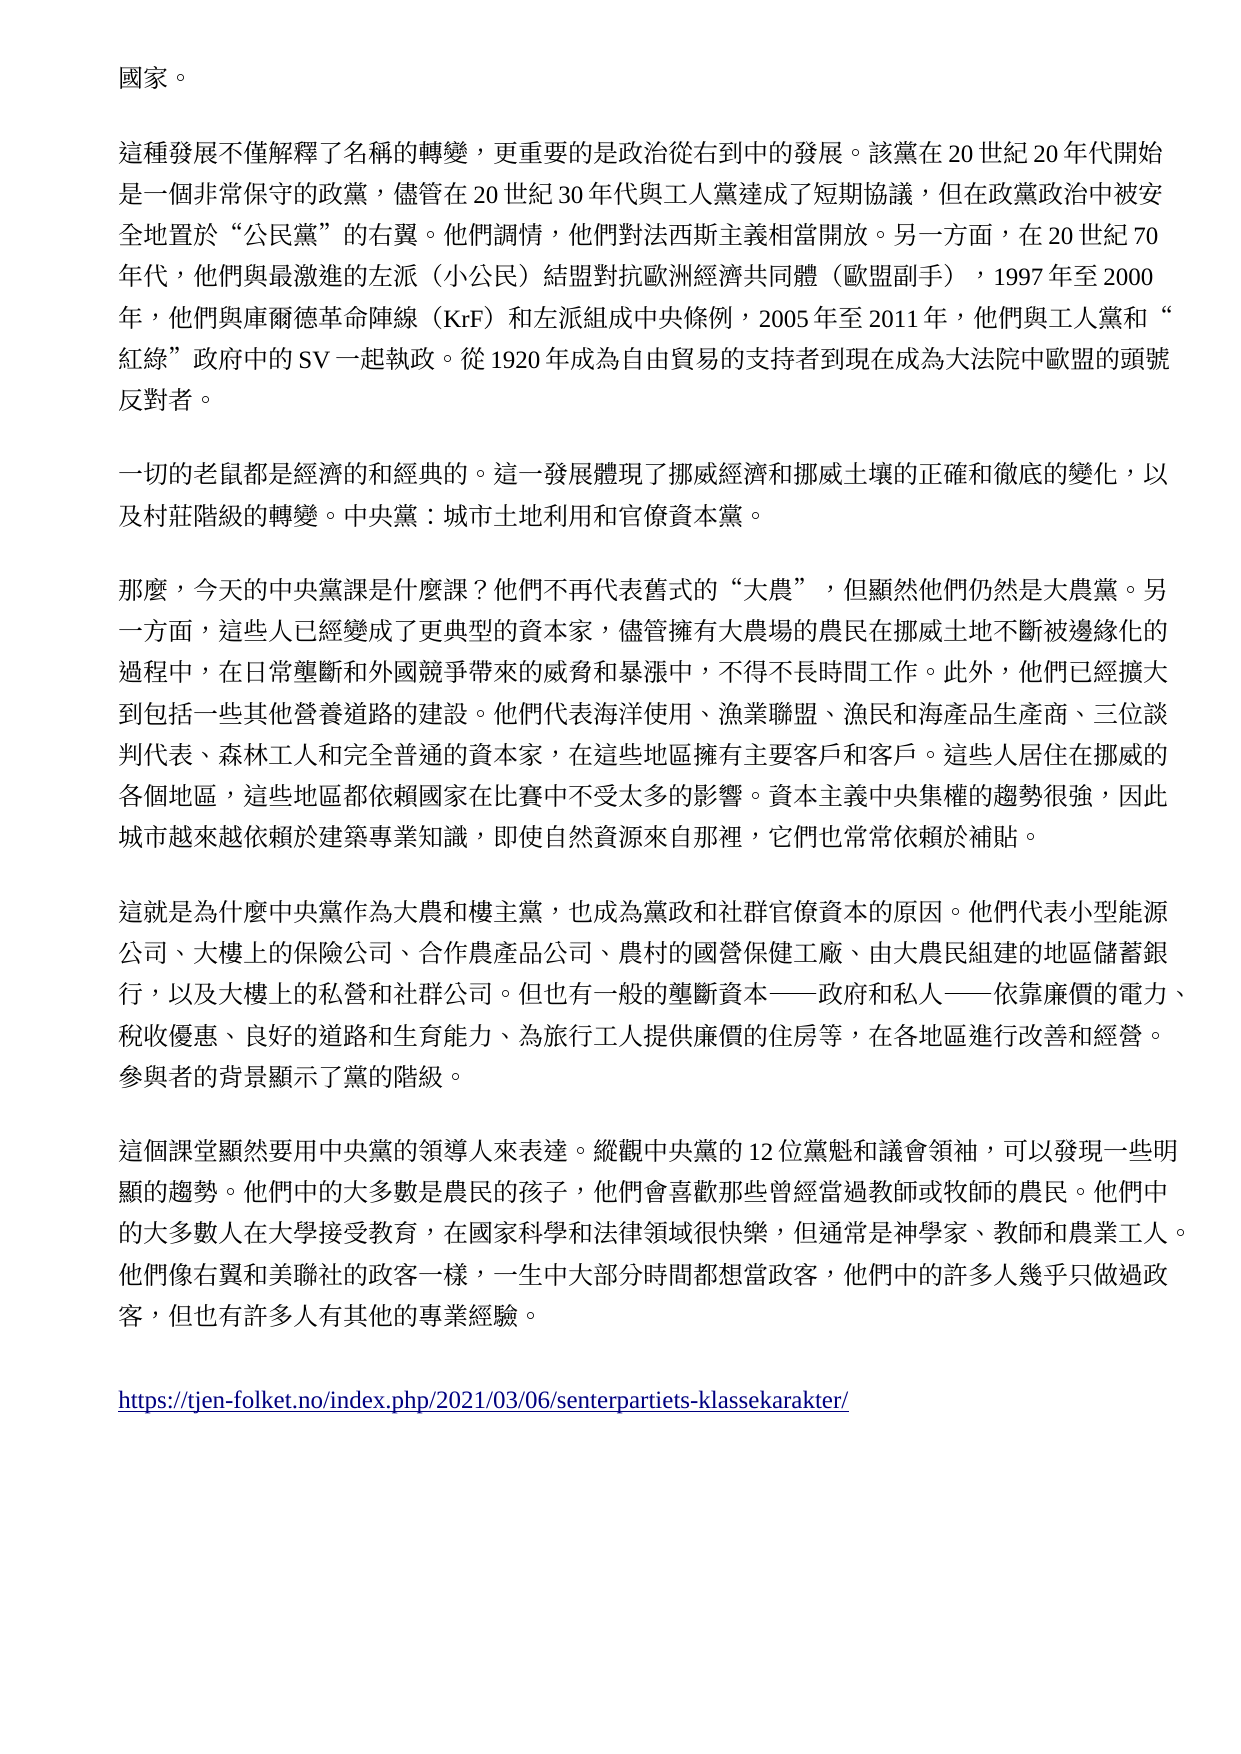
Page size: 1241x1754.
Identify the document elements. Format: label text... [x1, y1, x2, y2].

text 2021-03-06T18:39:44+00:00 2021-03-06T18:41:27+00:00 TFM公司 ['https://lh6.googleusercontent.com/1ohl8iiysosxnaybeuaktotl6prpax4o3soeff4bfluy66pqncl8nojz1zoxj-nIjwJg51j3A1Riy8ffhY7jWzPj2YMIInhY6fn2YRUY0un\u and jodtc7isows30arnz-Y843'https://lh5.googleusercontent.com/7LIElF3MqO4NONKqtMr4xzYW5KW46o-kKhCebWRJ0PXa6Di7xexUBlgr-lkcmagb5rcsr3top02frwyhif7utpwmno5bybjl42jslzesr5734zzx3olnmfa5awxsvyvzuzfa''https://lh5.googleusercontent.com/CAHl52TFAETkgdFdlmNzv3-zJiCFUbCoACoopKcLOt0QZu5I-mdygg4ieb2wrnfagcntfb2dpwkdhrfbj0xfrql00cu5ysnbsnl99hitwndz0dzwdvdyk7b2tioodhdute6'https://lh5.googleusercontent.com/mrrJ5xmgWSoPVIfXVlt-weq-gY1PlCvqaodFi9iiwf9jXPJNlADP5jVzPZspOjtV61m\u JW29t-qo6pc5dym1wzy8mzu55ehdk1bxz1mijddzgpdrvpw-bNTQYNR2gq\u X7O''https://lh4.googleusercontent.com/JVsQTcKy3TY\u LGr-r2WBdJvMkLPt84QcJ6udA1YbzHSl4soAgp2 hvhofcf58qfs0fbcriktsidljog97htsxthp9t8la4yklc\u fcioigqgj3ydcwfe\u rRB\u WuOvb'https://lh4.googleusercontent.com/E-ottd1ornj4je1cvqdqdbodis5hbrcroksoyetheuibkiyb1kinjmujsje40-Ak9rWL\u zTEPq33rEkj8vHJ034kgO7gby\u kTLhq-hohgvxuy-cdkebtNrqLz3LCQ''https://tjen-people.no/index.php/2020/03/15/striden-i-left-it-handler-about-class/embed/#什麼？secret=qybuoside'。https://tjen-people.no/index.php/2020/04/16/hoyre-gar-forward-men-future-beans-temporary/embed/#什麼？secret=nuddTve3Xp“”https://tjen-people.no/index.php/2020/10/10/bohler-and-lippestad-from-ap-to-center/embed/#什麼？祕密=sFITYg1Y8g“https://tjen-people.no/index.php/2021/01/21/kort-om-the-partial political development-i-norge/嵌入/#什麼？祕密=SRuzAYFgoY“”https://tjen-people.no/index.php/2020/03/31/brundtland-stoltenberg-working Party/embed/#什麼？祕密=vyk9Bz3CGr'，'https://donorbox.org/widget.js'https://donorbox.org/embed/捐贈-1'https://lh6.googleusercontent.com/1ohl8iiysosxnaybeuaktotl6prpax4o3soeff4bfluy66pqncl8nojz1zoxj-nIjwJg51j3A1Riy8ffhY7jWzPj2YMIInhY6fn2YRUY0un\u and jodtc7isows30arnz-Y843''https://lh5.googleusercontent.com/7LIElF3MqO4NONKqtMr4xzYW5KW46o-kKhCebWRJ0PXa6Di7xexUBlgr-lkcmagb5rcsr3top02frwyhif7utpwmno5bybjl42jslzesr5734zzx3olnmfa5awxsvyvzuzfa'https://lh5.googleusercontent.com/CAHl52TFAETkgdFdlmNzv3-zJiCFUbCoACoopKcLOt0QZu5I-mdygg4ieb2wrnfagcntfb2dpwkdhrfbj0xfrql00cu5ysnbsnl99hitwndz0dzwdvdyk7b2tioodhdute6''https://lh5.googleusercontent.com/mrrJ5xmgWSoPVIfXVlt-weq-gY1PlCvqaodFi9iiwf9jXPJNlADP5jVzPZspOjtV61m\u JW29t-qo6pc5dym1wzy8mzu55ehdk1bxz1mijddzgpdrvpw-bNTQYNR2gq\u X7O'https://lh4.googleusercontent.com/JVsQTcKy3TY\u LGr-r2WBdJvMkLPt84QcJ6udA1YbzHSl4soAgp2 hvhofcf58qfs0fbcriktsidljog97htsxthp9t8la4yklc\u fcioigqgj3ydcwfe\u rRB\u WuOvb''https://lh4.googleusercontent.com/E-ottd1ornj4je1cvqdqdbodis5hbrcroksoyetheuibkiyb1kinjmujsje40-Ak9rWL\u zTEPq33rEkj8vHJ034kgO7gby\u kTLhq-hohgvxuy-cdkebtNrqLz3LCQ"... [克羅尼克] 資料圖片：1949年保稅黨的一張競選海報。 來自為人民媒體服務的評論員。 本文不是對中央黨的全面分析，而是對黨的歷史發展和課堂的一種描述。它必須結合工黨和左派先前的分析來解讀。 中央黨早先被保稅黨命名，1920年作為大農民的課堂組織成立，其根源可追溯到1896年成立的第一個農業組織，即挪威土地部隊。這些在1920年開始了保稅黨。從農民工業到中央冷漠 1959年，該黨改名為“挪威人民旅遊”（Democratics），但在媒體上一個月的荒唐表現後，他們很快改名為“中央黨”（Central Party）。流行的網路選項也被稱為黨的“建設”或“建設人口”。 名字的變化不能被看作是一個乾淨的化妝品的變化，但作為一個偉大的挪威社會變革的表達。Kapitalis的發展破壞了土地利用，使農田邊緣化。從佔大多數的人群來看，現在在當地的性工作者中，這一比例還不到2%。 氣候結構也發生了同樣的變化。在20世紀初，有一個強大的農民階級，還有更多的貧困農民和農民，小使用者和家庭。挪威城市的教室是毀滅性的，大農場主，包括少數挪威勝利者，反應極其激烈。這不是巧合，這些阻止了許多北方法西斯窗簾和嚴格摔跤組織，或維德昆奎斯林有他的政治突破作為國防部長的保稅黨。經濟結構和階級結構的變化導致黨的變化 在20世紀50年代，遊客是全職的。風景的機制把那些小農場趕走了。來自小農的年輕人以工人、僕人和工廠工人的身份進入城市。帳篷是在60年代和70年代才長出來的。土地利用規模較大，土地利用資金較為集中。但根據同樣的發展，每個目標的盈利能力也大幅下降。這些大農要麼在軍隊中倒下，競爭，要麼成為純粹的資本家，比如伍茲和薩克森贏家，然後投資於工廠和其他純粹的資本主義企業。 這一發展是建立在中央黨從農民藝術部門向“聯盟”建設部門轉變的基礎上的。但是，土地使用的邊緣化和大農場主的削弱並不是改變這個黨的唯一原因。帝國主義的發展以及挪威經濟和工資的增長也導致挪威農業的利潤低於其他國家。因此，這取決於通行費和補貼。有趣的是，本世紀初的大農場主們是自由貿易的忠實志願者，也是高稅收和高補貼的反對者。對於那些在與小傢伙的比賽中表現出色的大贏家來說，沒有什麼比這更好的了。戰後的發展就出現在這一點上。今天，挪威的土地使用完全依賴於補貼和保護。如果沒有這一點，它將全部被逐出歐洲大陸和第三世界的廉價土壤裝置。 它還進一步發展了大型官僚機構和資本主義機構，例如Tine、Nortura和聯誼會。這些都是農民自己以合作的方式擁有的，他們在挪威農民的基礎上形成壟斷資本，這些農民通過收費和補貼依賴國家。 這種發展不僅解釋了名稱的轉變，更重要的是政治從右到中的發展。該黨在20世紀20年代開始是一個非常保守的政黨，儘管在20世紀30年代與工人黨達成了短期協議，但在政黨政治中被安全地置於“公民黨”的右翼。他們調情，他們對法西斯主義相當開放。另一方面，在20世紀70年代，他們與最激進的左派（小公民）結盟對抗歐洲經濟共同體（歐盟副手），1997年至2000年，他們與庫爾德革命陣線（KrF）和左派組成中央條例，2005年至2011年，他們與工人黨和“紅綠”政府中的SV一起執政。從1920年成為自由貿易的支持者到現在成為大法院中歐盟的頭號反對者。 一切的老鼠都是經濟的和經典的。這一發展體現了挪威經濟和挪威土壤的正確和徹底的變化，以及村莊階級的轉變。中央黨：城市土地利用和官僚資本黨。 那麼，今天的中央黨課是什麼課？他們不再代表舊式的“大農”，但顯然他們仍然是大農黨。另一方面，這些人已經變成了更典型的資本家，儘管擁有大農場的農民在挪威土地不斷被邊緣化的過程中，在日常壟斷和外國競爭帶來的威脅和暴漲中，不得不長時間工作。此外，他們已經擴大到包括一些其他營養道路的建設。他們代表海洋使用、漁業聯盟、漁民和海產品生產商、三位談判代表、森林工人和完全普通的資本家，在這些地區擁有主要客戶和客戶。這些人居住在挪威的各個地區，這些地區都依賴國家在比賽中不受太多的影響。資本主義中央集權的趨勢很強，因此城市越來越依賴於建築專業知識，即使自然資源來自那裡，它們也常常依賴於補貼。 這就是為什麼中央黨作為大農和樓主黨，也成為黨政和社群官僚資本的原因。他們代表小型能源公司、大樓上的保險公司、合作農產品公司、農村的國營保健工廠、由大農民組建的地區儲蓄銀行，以及大樓上的私營和社群公司。但也有一般的壟斷資本——政府和私人——依靠廉價的電力、稅收優惠、良好的道路和生育能力、為旅行工人提供廉價的住房等，在各地區進行改善和經營。參與者的背景顯示了黨的階級。 這個課堂顯然要用中央黨的領導人來表達。縱觀中央黨的12位黨魁和議會領袖，可以發現一些明顯的趨勢。他們中的大多數是農民的孩子，他們會喜歡那些曾經當過教師或牧師的農民。他們中的大多數人在大學接受教育，在國家科學和法律領域很快樂，但通常是神學家、教師和農業工人。他們像右翼和美聯社的政客一樣，一生中大部分時間都想當政客，他們中的許多人幾乎只做過政客，但也有許多人有其他的專業經驗。 [118, 59, 1181, 1333]
text https://tjen-folket.no/index.php/2021/03/06/senterpartiets-klassekarakter/ [118, 1352, 1181, 1414]
